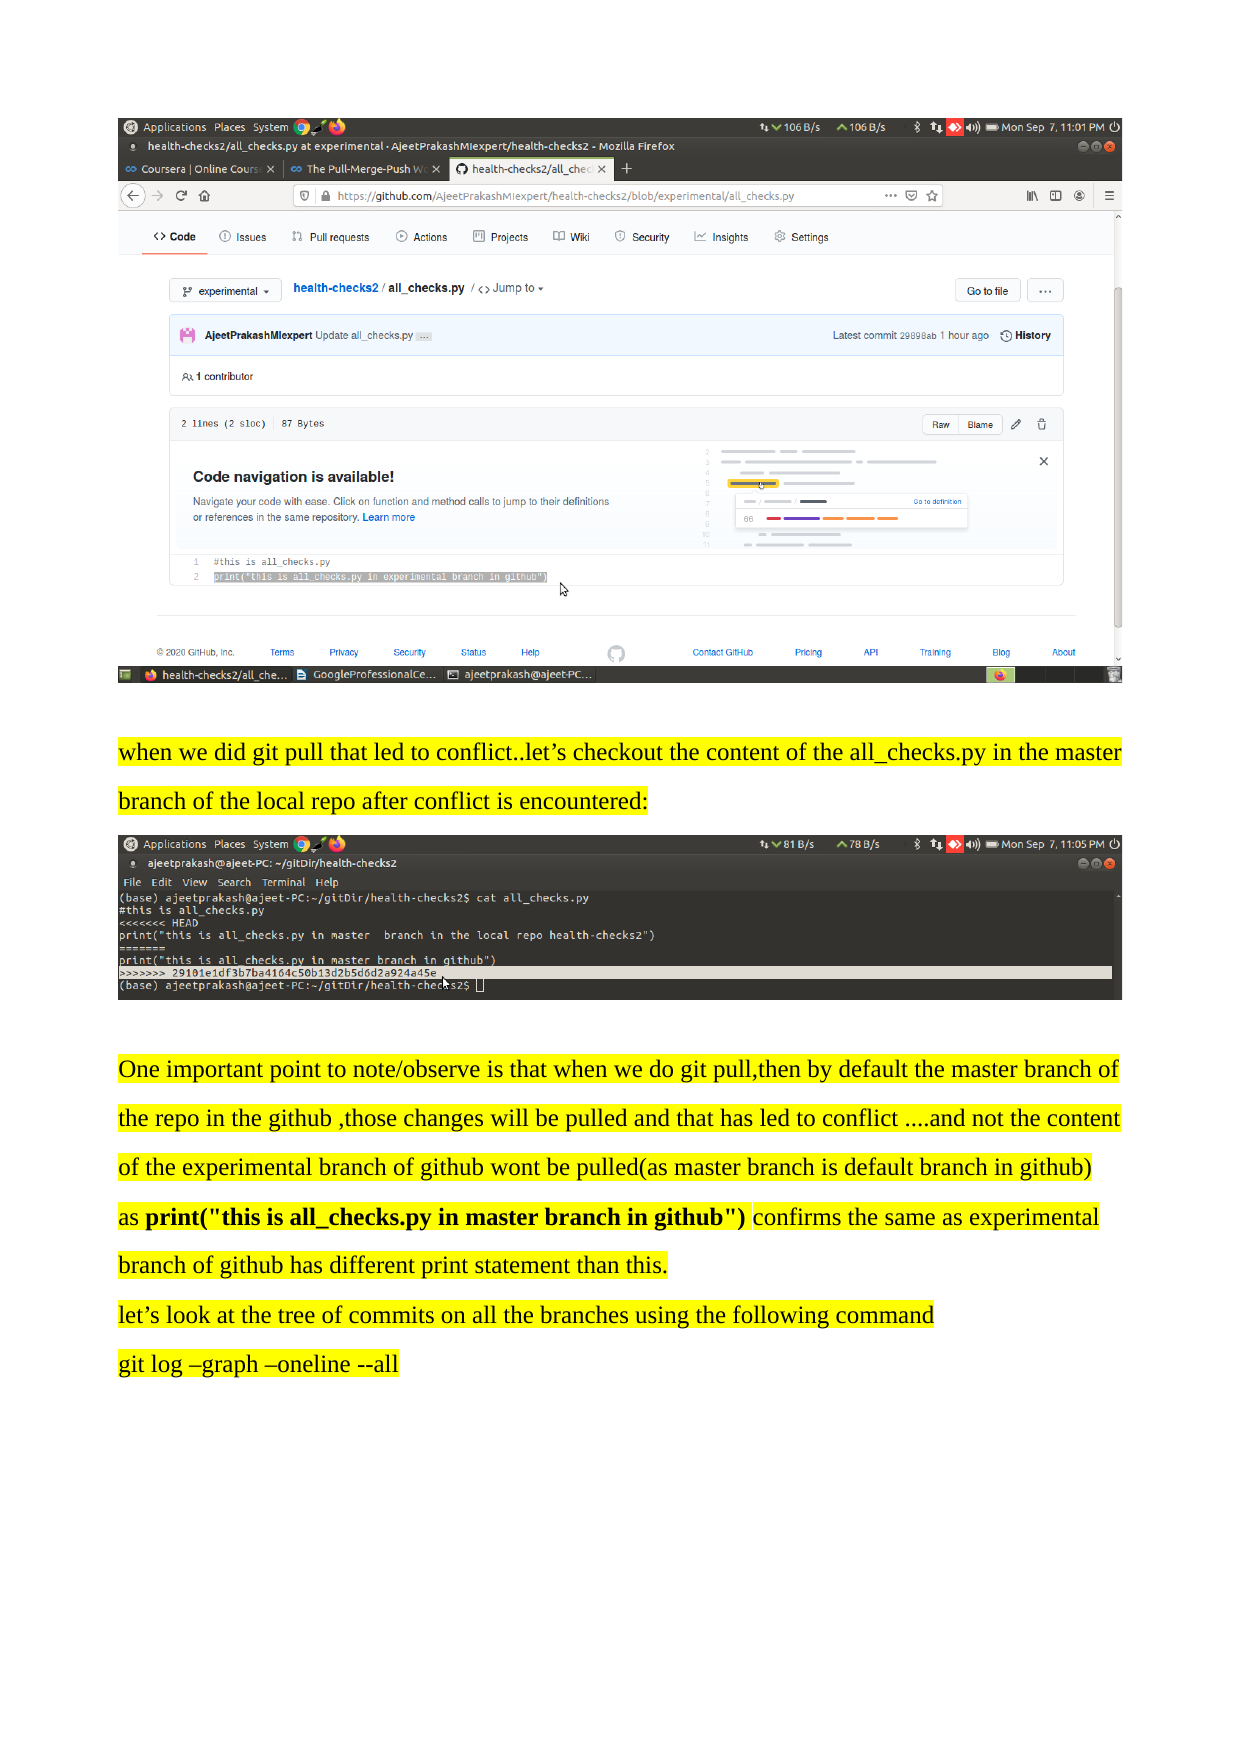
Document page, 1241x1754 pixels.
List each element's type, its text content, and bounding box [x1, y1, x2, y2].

text One important point to note/observe is that when we do git pull,then by default the master branch of [118, 1054, 1122, 1083]
text the repo in the github ,those changes will be pulled and that has led to conflict ....and not the content [118, 1103, 1122, 1132]
text of the experimental branch of github wont be pulled(as master branch is default branch in github) [118, 1152, 1122, 1181]
text when we did git pull that led to conflict..let’s checkout the content of the all_checks.py in the master [118, 737, 1122, 766]
text branch of the local repo after conflict is encountered: [118, 786, 1122, 815]
text git log –graph –oneline --all [118, 1349, 1122, 1377]
text branch of github has different print statement than this. [118, 1251, 1122, 1279]
picture [118, 118, 1123, 683]
text as print("this is all_checks.py in master branch in github") confirms the same as experimental [118, 1202, 1122, 1230]
text let’s look at the tree of commits on all the branches using the following command [118, 1300, 1122, 1328]
